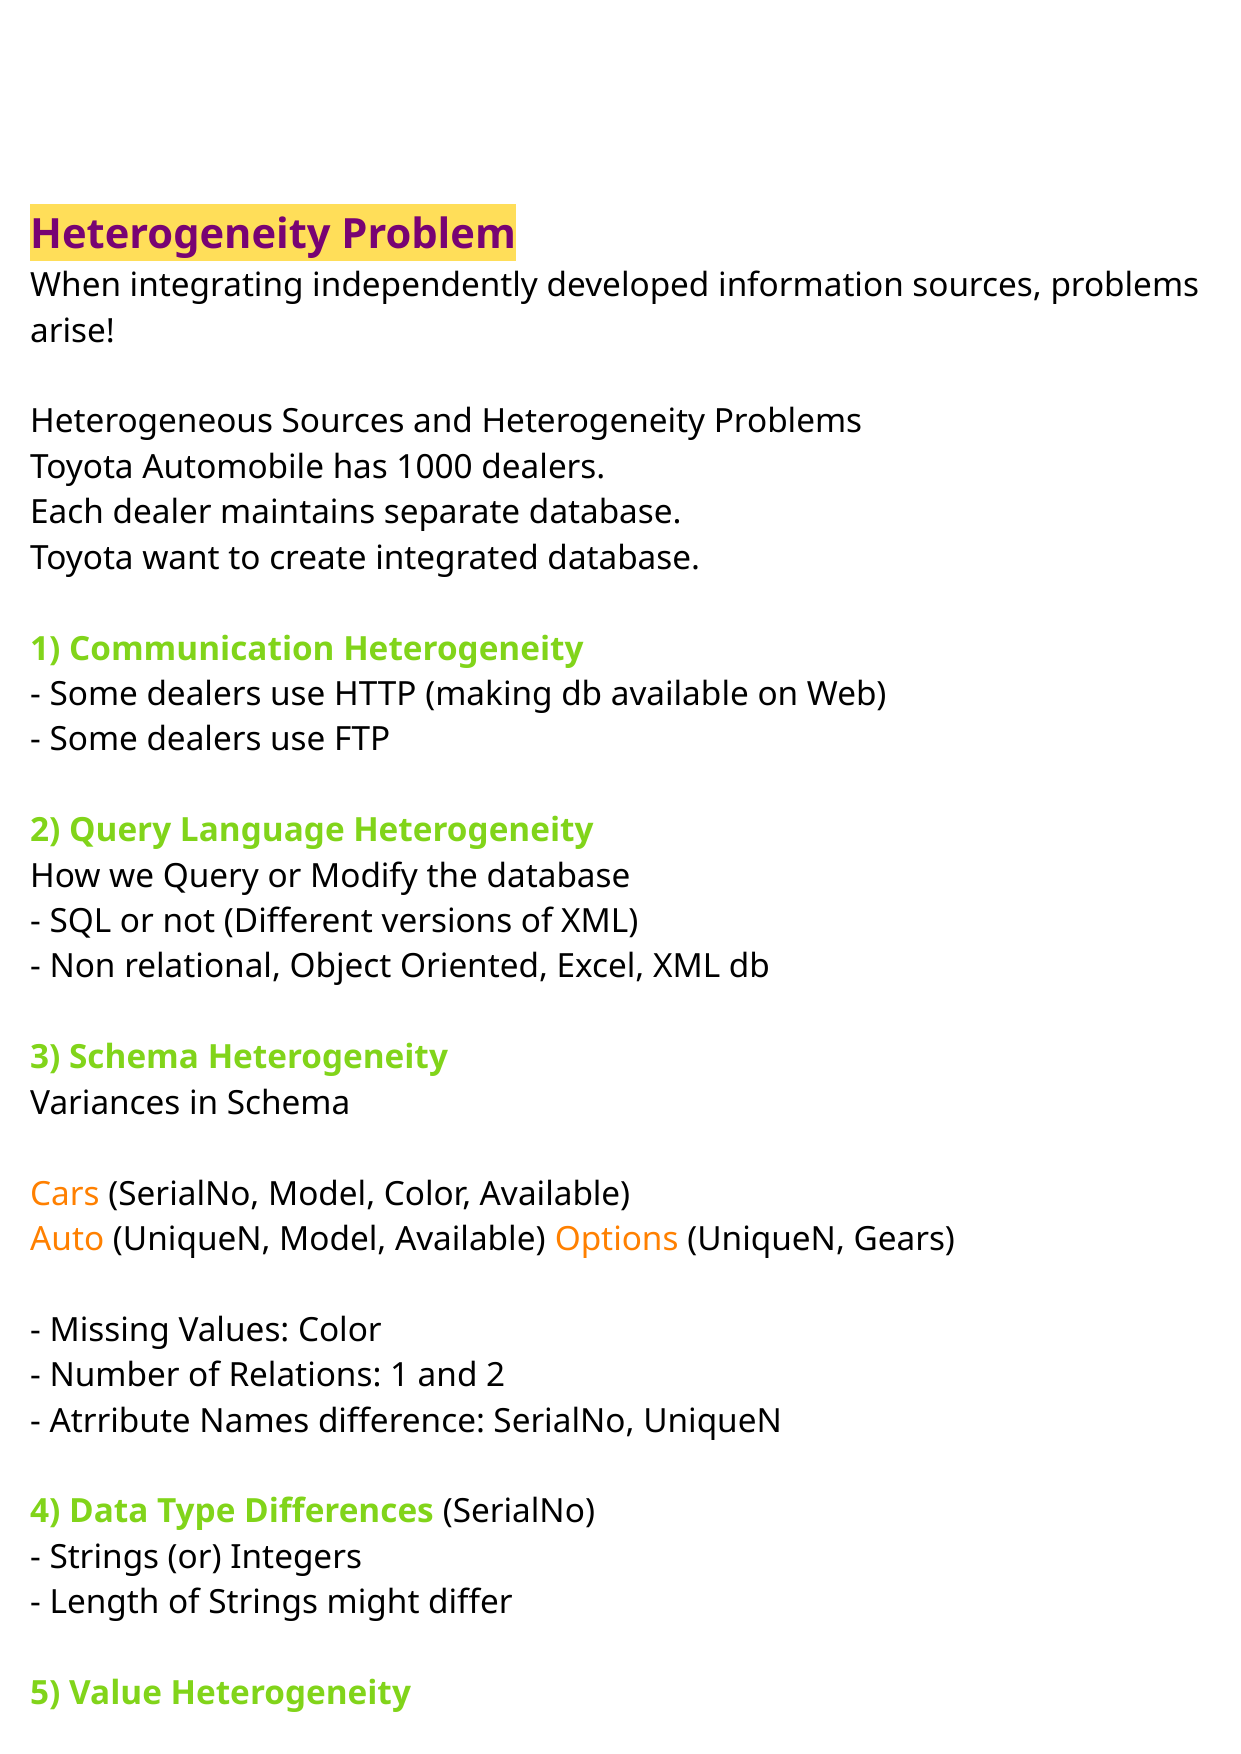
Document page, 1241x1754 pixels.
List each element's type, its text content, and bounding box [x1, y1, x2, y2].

subtitle 1) Communication Heterogeneity [30, 624, 1211, 670]
subtitle How we Query or Modify the database [30, 851, 1211, 897]
subtitle - Non relational, Object Oriented, Excel, XML db [30, 942, 1211, 988]
subtitle - Some dealers use HTTP (making db available on Web) [30, 670, 1211, 715]
subtitle Heterogeneity Problem [30, 204, 1211, 261]
subtitle Heterogeneous Sources and Heterogeneity Problems [30, 397, 1211, 443]
subtitle 4) Data Type Differences (SerialNo) [30, 1487, 1211, 1533]
subtitle 5) Value Heterogeneity [30, 1669, 1211, 1714]
subtitle 3) Schema Heterogeneity [30, 1033, 1211, 1078]
subtitle When integrating independently developed information sources, problems arise! [30, 261, 1211, 352]
subtitle - SQL or not (Different versions of XML) [30, 897, 1211, 942]
subtitle - Length of Strings might differ [30, 1578, 1211, 1623]
subtitle - Some dealers use FTP [30, 715, 1211, 761]
subtitle Auto (UniqueN, Model, Available) Options (UniqueN, Gears) [30, 1215, 1211, 1260]
subtitle Toyota Automobile has 1000 dealers. [30, 443, 1211, 488]
subtitle 2) Query Language Heterogeneity [30, 806, 1211, 851]
subtitle Variances in Schema [30, 1078, 1211, 1124]
subtitle Toyota want to create integrated database. [30, 533, 1211, 579]
subtitle Cars (SerialNo, Model, Color, Available) [30, 1169, 1211, 1215]
subtitle - Atrribute Names difference: SerialNo, UniqueN [30, 1396, 1211, 1442]
subtitle - Strings (or) Integers [30, 1533, 1211, 1578]
subtitle Each dealer maintains separate database. [30, 488, 1211, 533]
subtitle - Missing Values: Color [30, 1306, 1211, 1351]
subtitle - Number of Relations: 1 and 2 [30, 1351, 1211, 1396]
